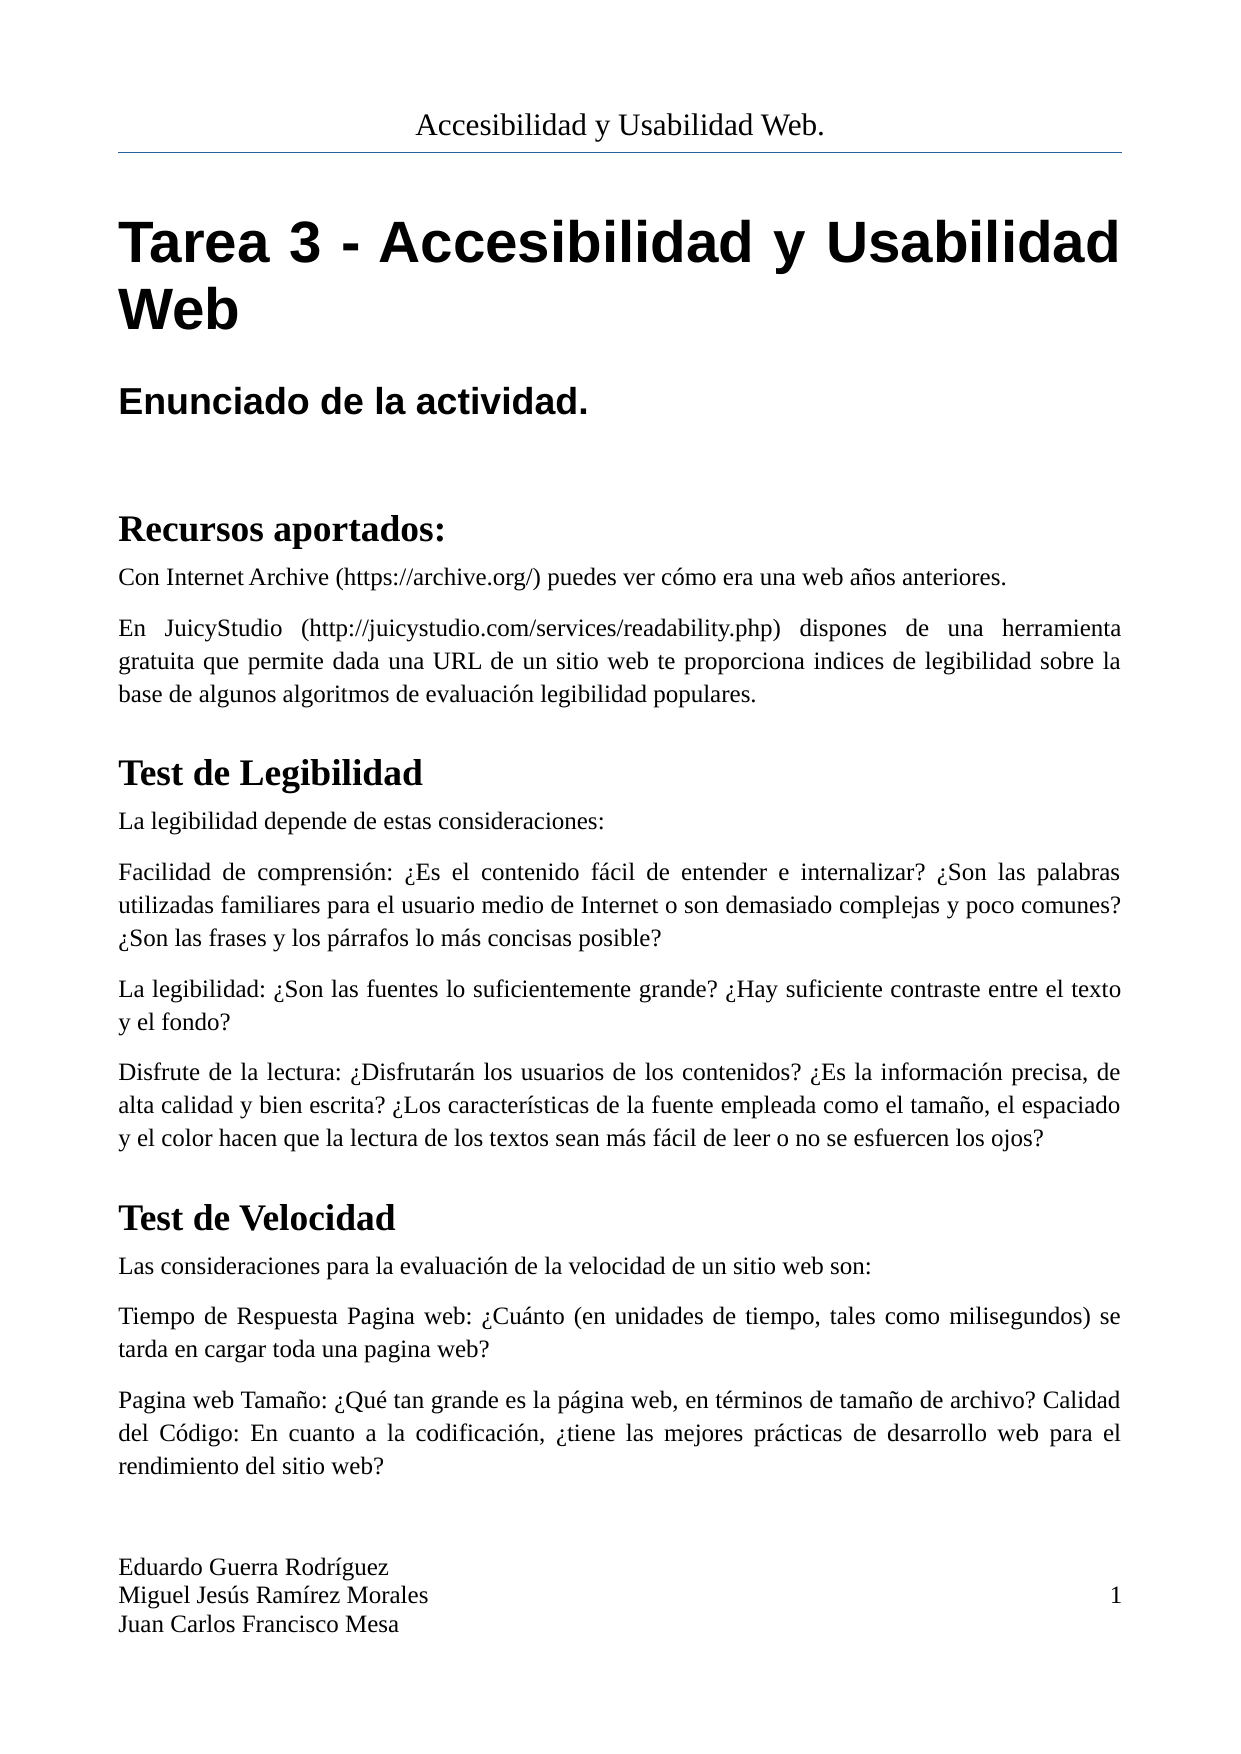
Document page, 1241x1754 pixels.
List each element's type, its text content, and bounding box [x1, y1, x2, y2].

text La legibilidad: ¿Son las fuentes lo suficientemente grande? ¿Hay suficiente contraste entre el texto y el fondo? [118, 974, 1122, 1036]
text Facilidad de comprensión: ¿Es el contenido fácil de entender e internalizar? ¿Son las palabras utilizadas familiares para el usuario medio de Internet o son demasiado complejas y poco comunes? ¿Son las frases y los párrafos lo más concisas posible? [118, 857, 1122, 952]
text Las consideraciones para la evaluación de la velocidad de un sitio web son: [118, 1251, 1122, 1279]
text Pagina web Tamaño: ¿Qué tan grande es la página web, en términos de tamaño de archivo? Calidad del Código: En cuanto a la codificación, ¿tiene las mejores prácticas de desarrollo web para el rendimiento del sitio web? [118, 1385, 1122, 1480]
text La legibilidad depende de estas consideraciones: [118, 806, 1122, 835]
subtitle Enunciado de la actividad. [118, 379, 1122, 423]
text Tiempo de Respuesta Pagina web: ¿Cuánto (en unidades de tiempo, tales como milisegundos) se tarda en cargar toda una pagina web? [118, 1301, 1122, 1363]
subtitle Test de Legibilidad [118, 751, 1122, 794]
text Disfrute de la lectura: ¿Disfrutarán los usuarios de los contenidos? ¿Es la información precisa, de alta calidad y bien escrita? ¿Los características de la fuente empleada como el tamaño, el espaciado y el color hacen que la lectura de los textos sean más fácil de leer o no se esfuercen los ojos? [118, 1057, 1122, 1152]
subtitle Recursos aportados: [118, 507, 1122, 550]
text En JuicyStudio (http://juicystudio.com/services/readability.php) dispones de una herramienta gratuita que permite dada una URL de un sitio web te proporciona indices de legibilidad sobre la base de algunos algoritmos de evaluación legibilidad populares. [118, 613, 1122, 708]
subtitle Test de Velocidad [118, 1195, 1122, 1238]
title Tarea 3 - Accesibilidad y Usabilidad Web [118, 208, 1122, 342]
text Con Internet Archive (https://archive.org/) puedes ver cómo era una web años anteriores. [118, 562, 1122, 591]
